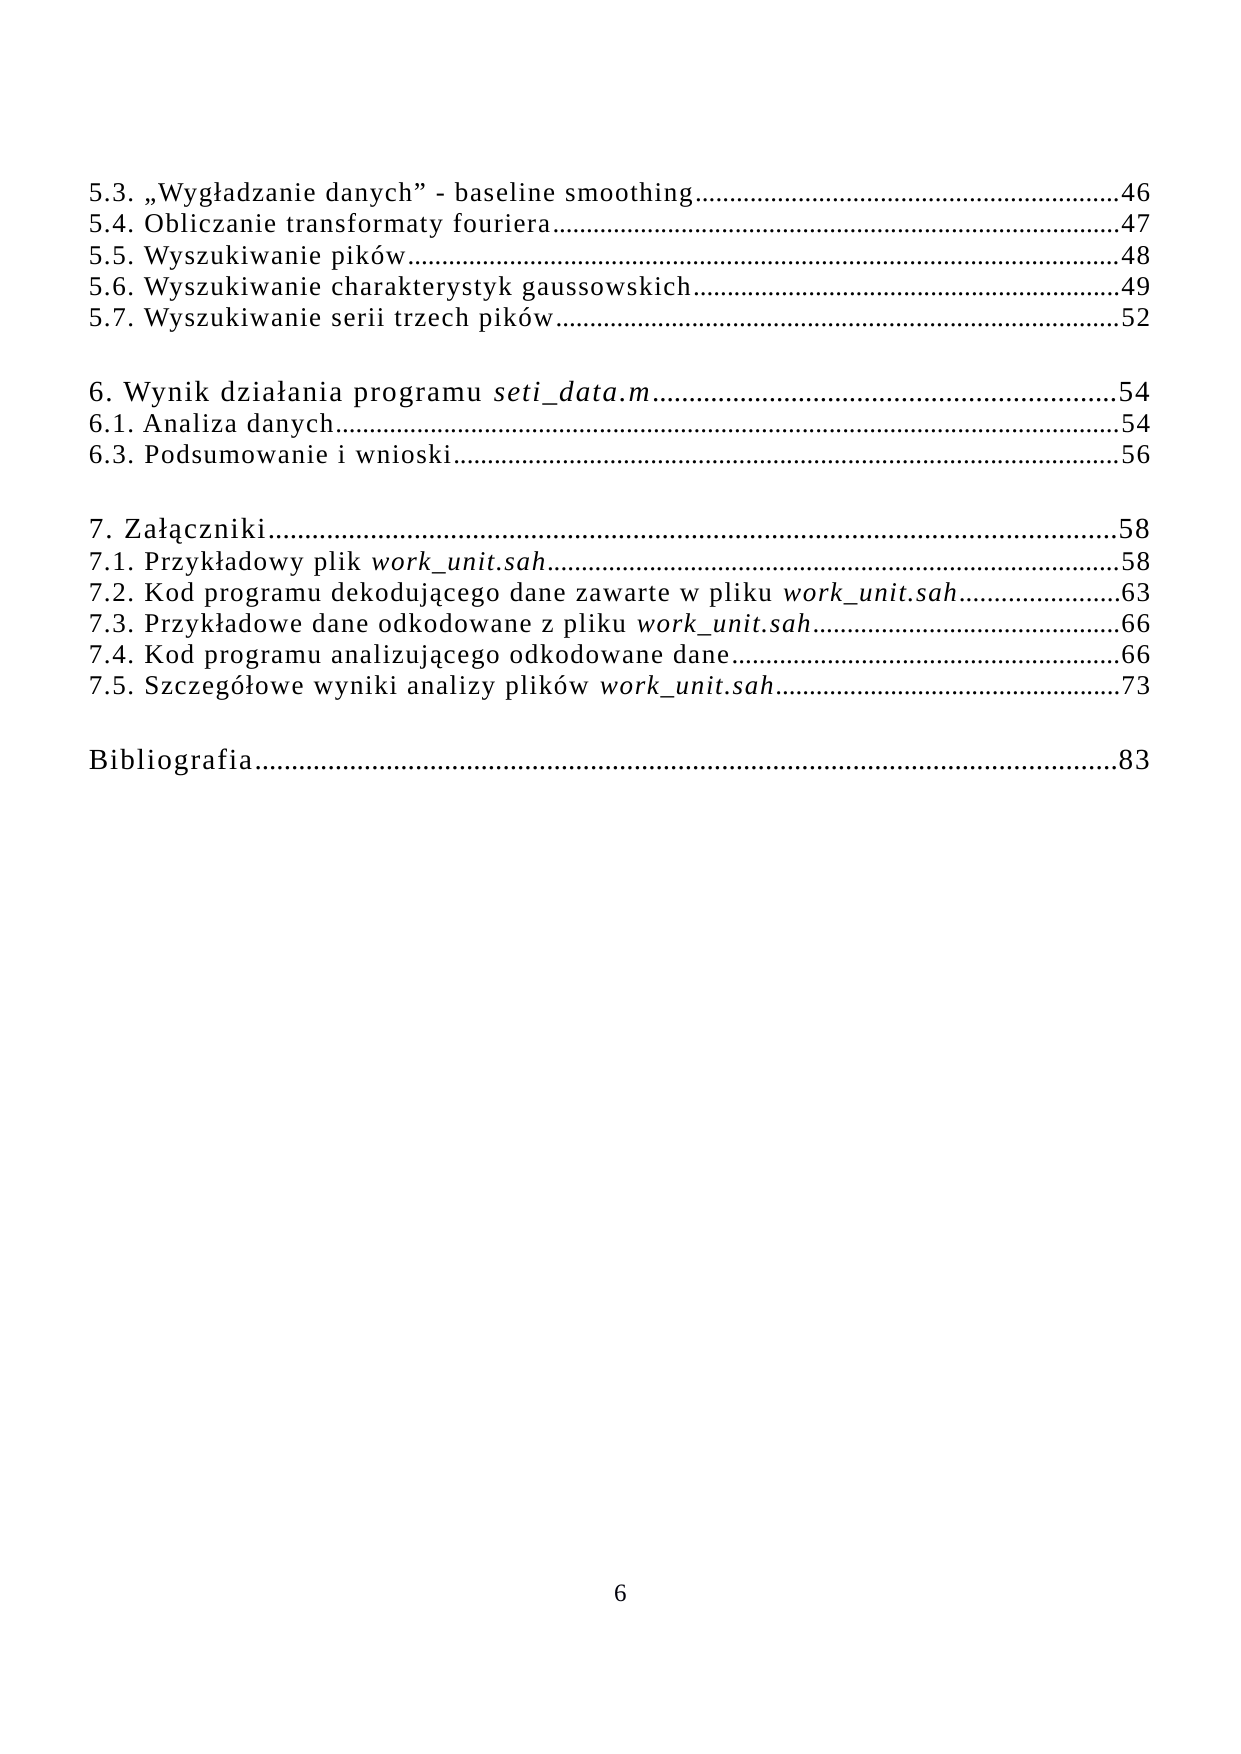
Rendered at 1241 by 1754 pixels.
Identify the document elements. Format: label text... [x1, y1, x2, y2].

subtitle 7. Załączniki 58 [88, 511, 1152, 545]
subtitle 5.5. Wyszukiwanie pików 48 [88, 239, 1152, 270]
subtitle 7.4. Kod programu analizującego odkodowane dane 66 [88, 638, 1152, 669]
subtitle 5.4. Obliczanie transformaty fouriera 47 [88, 208, 1152, 239]
subtitle 5.6. Wyszukiwanie charakterystyk gaussowskich 49 [88, 270, 1152, 301]
subtitle 5.7. Wyszukiwanie serii trzech pików 52 [88, 301, 1152, 332]
subtitle Bibliografia 83 [88, 742, 1152, 776]
subtitle 7.1. Przykładowy plik work_unit.sah 58 [88, 545, 1152, 576]
subtitle 6. Wynik działania programu seti_data.m 54 [88, 374, 1152, 407]
subtitle 7.3. Przykładowe dane odkodowane z pliku work_unit.sah 66 [88, 607, 1152, 638]
subtitle 5.3. „Wygładzanie danych” - baseline smoothing 46 [88, 176, 1152, 208]
subtitle 6.1. Analiza danych 54 [88, 407, 1152, 438]
subtitle 6.3. Podsumowanie i wnioski 56 [88, 438, 1152, 470]
subtitle 7.5. Szczegółowe wyniki analizy plików work_unit.sah 73 [88, 669, 1152, 701]
subtitle 7.2. Kod programu dekodującego dane zawarte w pliku work_unit.sah 63 [88, 576, 1152, 607]
